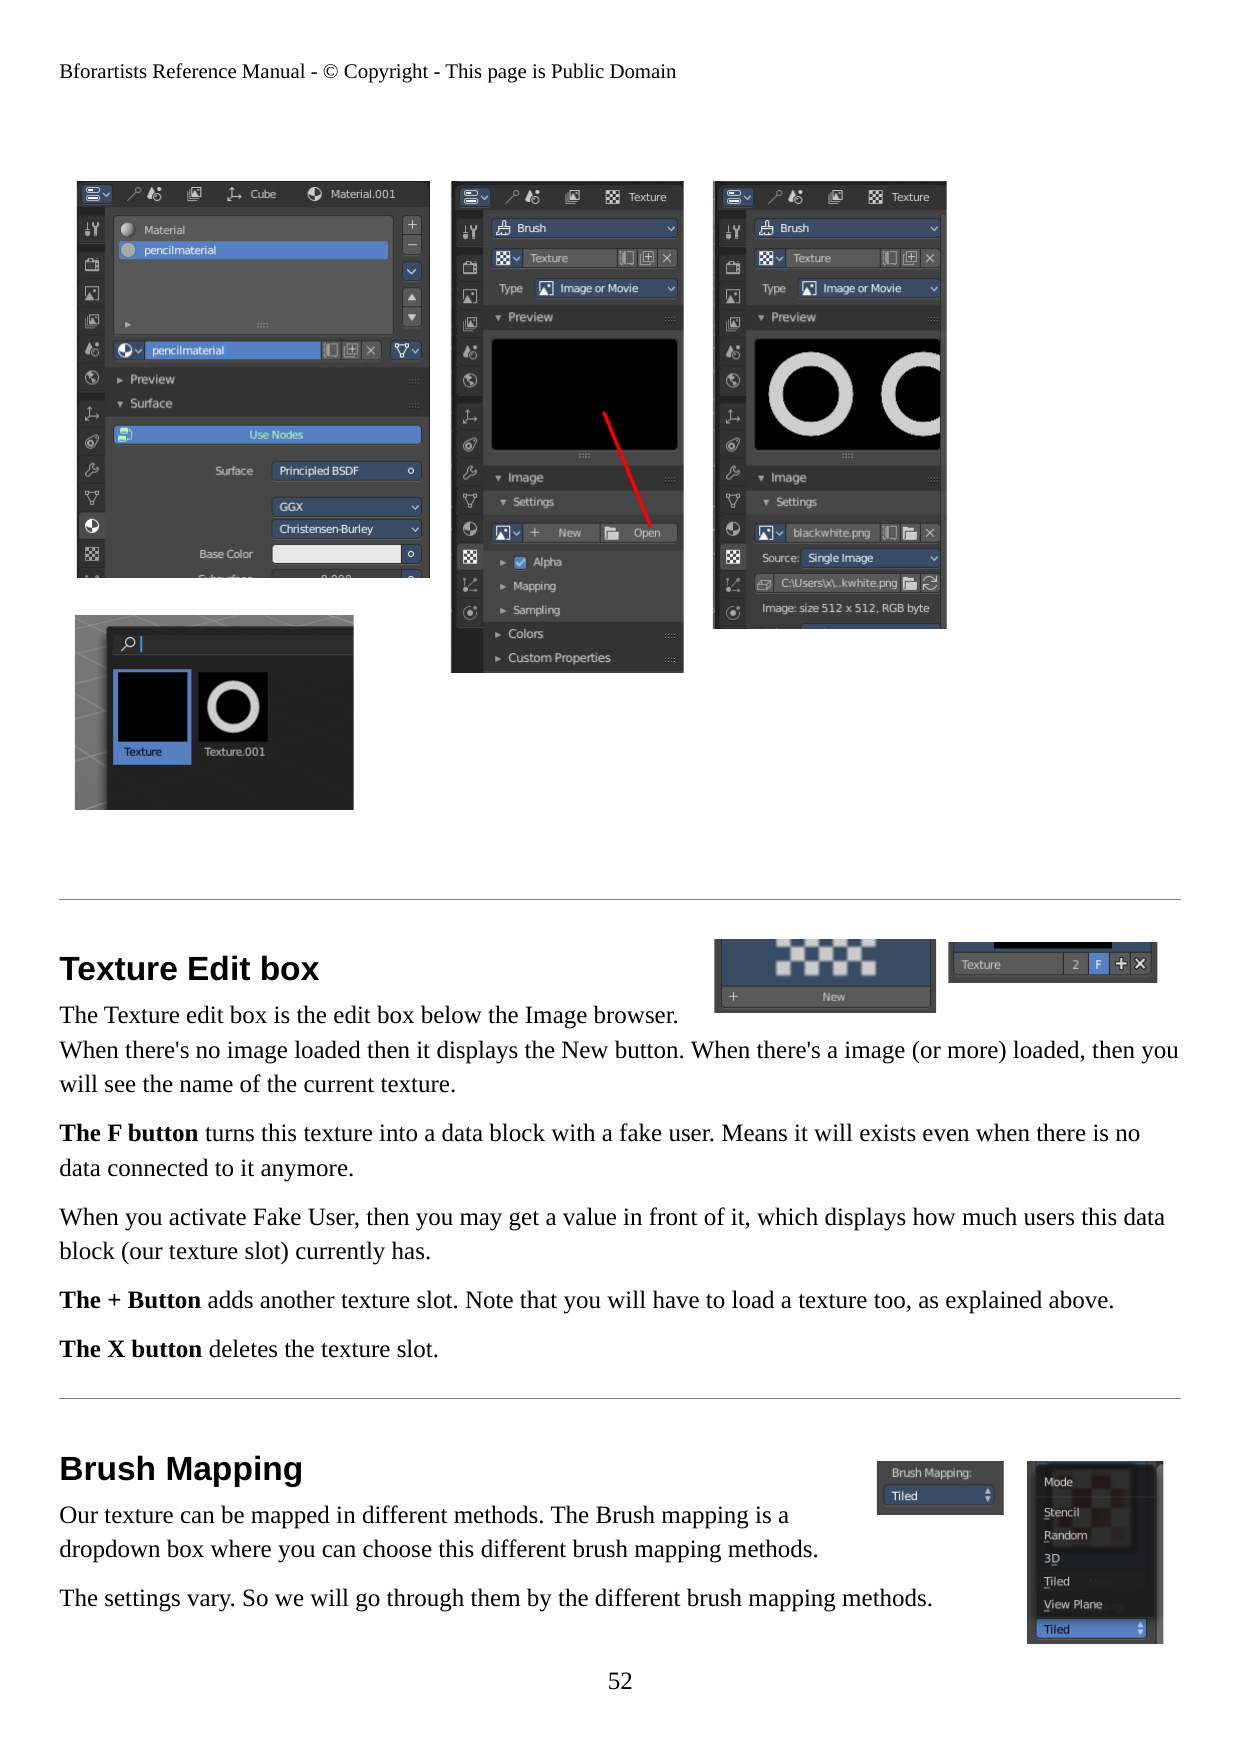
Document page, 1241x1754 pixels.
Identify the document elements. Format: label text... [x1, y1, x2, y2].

picture [76, 181, 430, 578]
text The X button deletes the texture slot. [59, 1334, 1181, 1363]
picture [714, 939, 937, 1013]
picture [876, 1461, 1004, 1515]
subtitle Texture Edit box [59, 949, 714, 988]
text Our texture can be mapped in different methods. The Brush mapping is a dropdown box where you can choose this different brush mapping methods. [59, 1500, 1027, 1563]
text The F button turns this texture into a data block with a fake user. Means it will exists even when there is no data connected to it anymore. [59, 1118, 1181, 1182]
picture [1027, 1461, 1164, 1644]
picture [712, 181, 947, 629]
picture [74, 615, 354, 810]
text The + Button adds another texture slot. Note that you will have to load a texture too, as explained above. [59, 1285, 1181, 1314]
text The Texture edit box is the edit box below the Image browser. When there's no image loaded then it displays the New button. When there's a image (or more) loaded, then you will see the name of the current texture. [59, 1000, 1181, 1098]
picture [450, 181, 684, 673]
text When you activate Fake User, then you may get a value in front of it, which displays how much users this data block (our texture slot) currently has. [59, 1202, 1181, 1265]
picture [948, 942, 1158, 983]
subtitle [937, 949, 1181, 988]
text The settings vary. So we will go through them by the different brush mapping methods. [59, 1583, 1027, 1612]
subtitle Brush Mapping [59, 1448, 1181, 1487]
